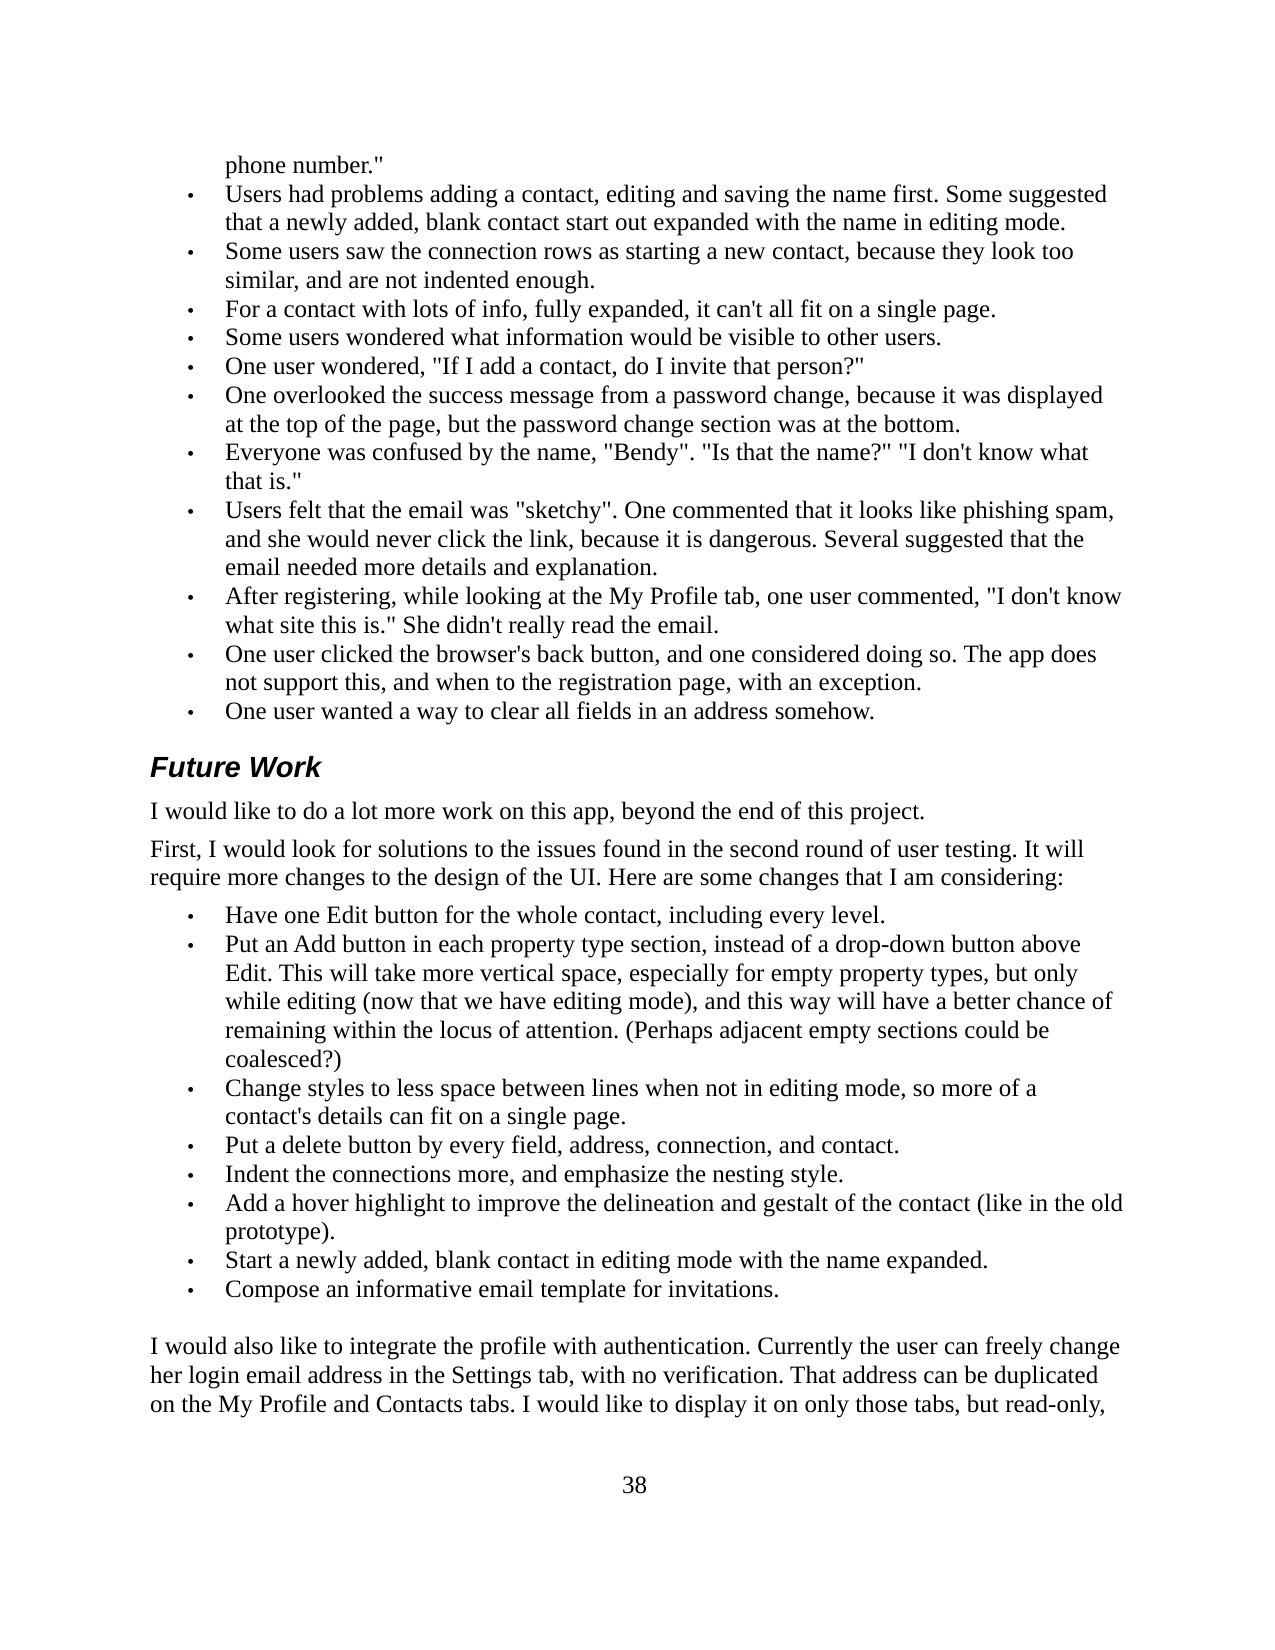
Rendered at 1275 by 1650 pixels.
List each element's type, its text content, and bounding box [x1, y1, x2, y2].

list Compose an informative email template for invitations. [187, 1274, 1125, 1303]
list Some users wondered what information would be visible to other users. [187, 322, 1125, 351]
subtitle Future Work [150, 750, 1125, 783]
list For a contact with lots of info, fully expanded, it can't all fit on a single page. [187, 294, 1125, 322]
list Add a hover highlight to improve the delineation and gestalt of the contact (like in the old prototype). [187, 1188, 1125, 1245]
list Indent the connections more, and emphasize the nesting style. [187, 1159, 1125, 1188]
list One overlooked the success message from a password change, because it was displayed at the top of the page, but the password change section was at the bottom. [187, 380, 1125, 437]
list Users had problems adding a contact, editing and saving the name first. Some suggested that a newly added, blank contact start out expanded with the name in editing mode. [187, 179, 1125, 236]
list phone number." [187, 150, 1125, 179]
text I would also like to integrate the profile with authentication. Currently the user can freely change her login email address in the Settings tab, with no verification. That address can be duplicated on the My Profile and Contacts tabs. I would like to display it on only those tabs, but read-only, [150, 1331, 1125, 1418]
list One user wondered, "If I add a contact, do I invite that person?" [187, 351, 1125, 380]
list Have one Edit button for the whole contact, including every level. [187, 900, 1125, 929]
list Put an Add button in each property type section, instead of a drop-down button above Edit. This will take more vertical space, especially for empty property types, but only while editing (now that we have editing mode), and this way will have a better chance of remaining within the locus of attention. (Perhaps adjacent empty sections could be coalesced?) [187, 929, 1125, 1073]
list Start a newly added, blank contact in editing mode with the name expanded. [187, 1245, 1125, 1274]
list Some users saw the connection rows as starting a new contact, because they look too similar, and are not indented enough. [187, 236, 1125, 294]
list Change styles to less space between lines when not in editing mode, so more of a contact's details can fit on a single page. [187, 1073, 1125, 1130]
list Put a delete button by every field, address, connection, and contact. [187, 1130, 1125, 1159]
list One user wanted a way to clear all fields in an address somehow. [187, 696, 1125, 725]
list One user clicked the browser's back button, and one considered doing so. The app does not support this, and when to the registration page, with an exception. [187, 639, 1125, 696]
list Everyone was confused by the name, "Bendy". "Is that the name?" "I don't know what that is." [187, 437, 1125, 495]
list After registering, while looking at the My Profile tab, one user commented, "I don't know what site this is." She didn't really read the email. [187, 581, 1125, 639]
text First, I would look for solutions to the issues found in the second round of user testing. It will require more changes to the design of the UI. Here are some changes that I am considering: [150, 834, 1125, 891]
text I would like to do a lot more work on this app, beyond the end of this project. [150, 796, 1125, 825]
list Users felt that the email was "sketchy". One commented that it looks like phishing spam, and she would never click the link, because it is dangerous. Several suggested that the email needed more details and explanation. [187, 495, 1125, 581]
